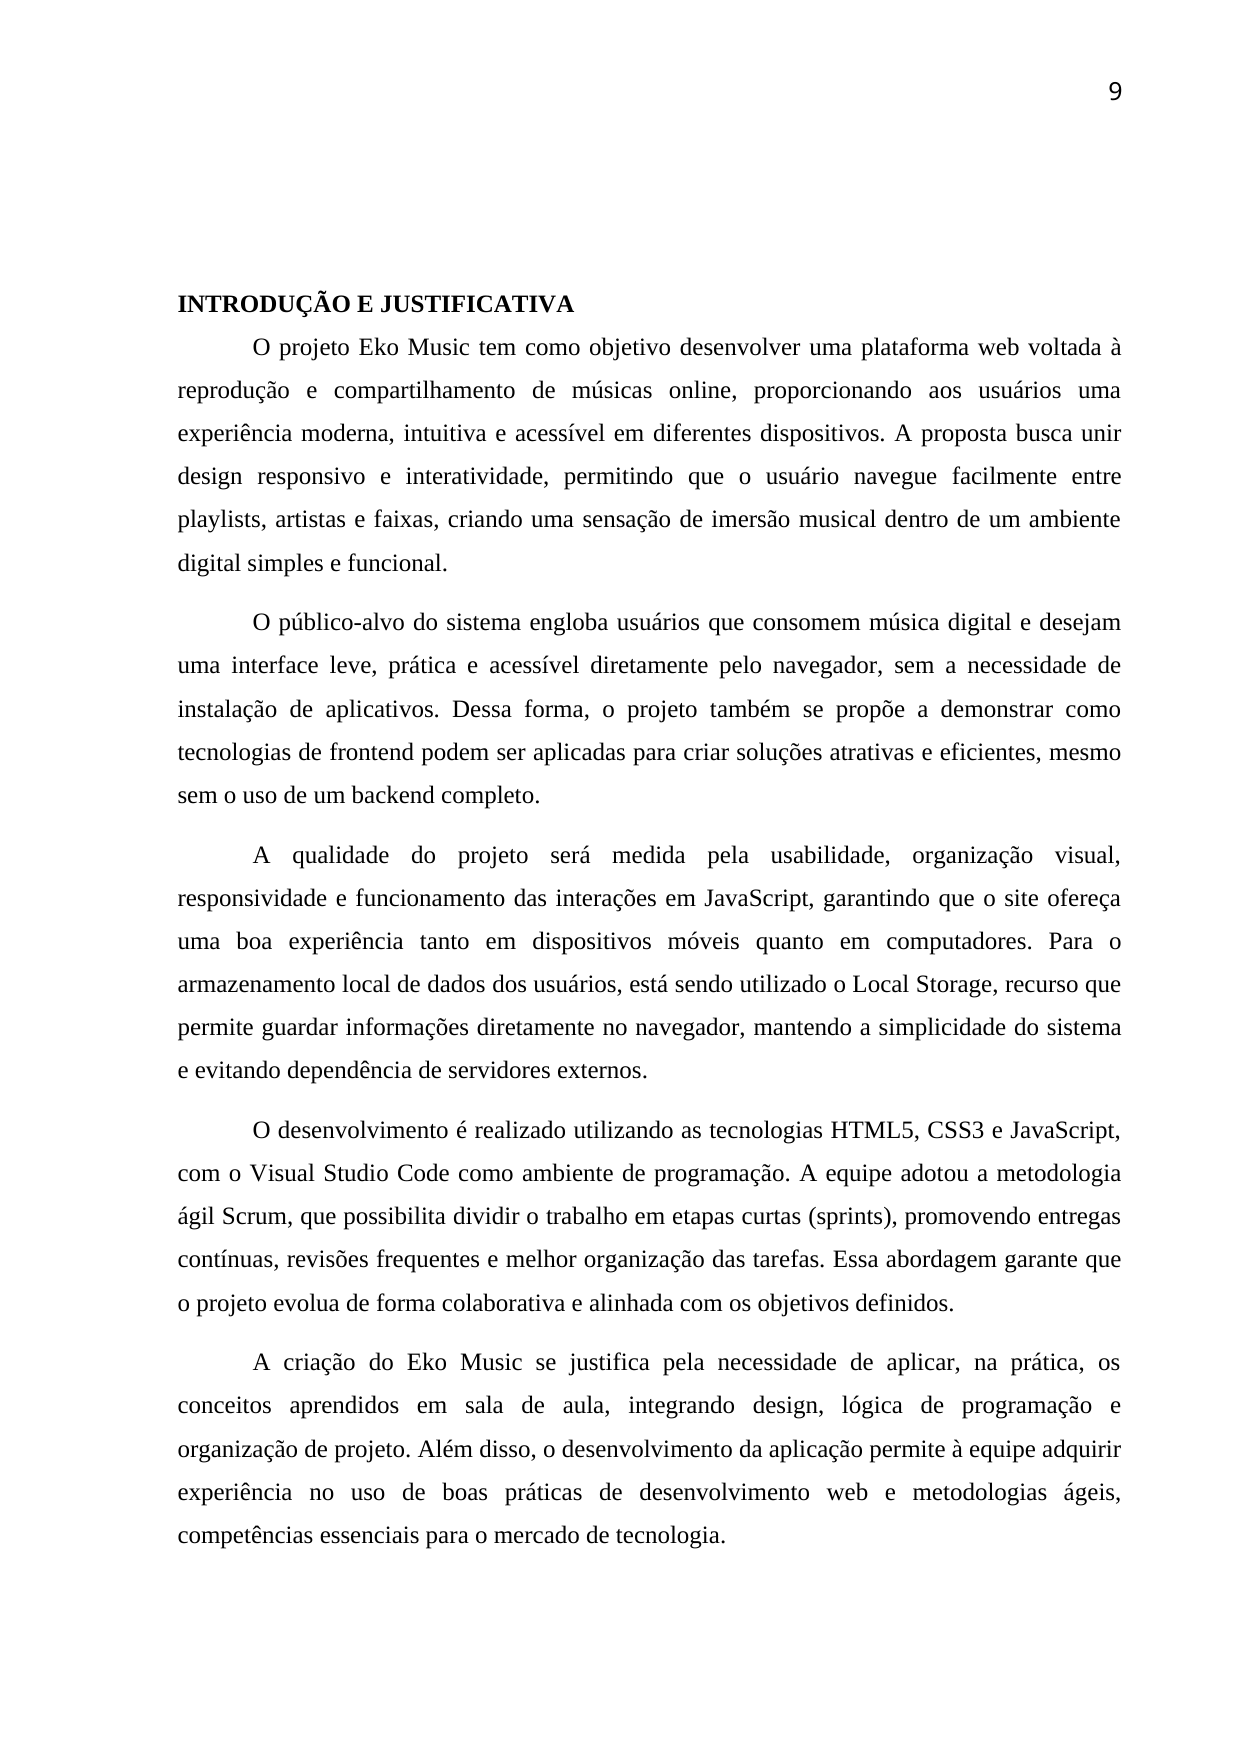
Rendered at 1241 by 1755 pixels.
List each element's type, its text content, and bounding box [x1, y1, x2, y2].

text O desenvolvimento é realizado utilizando as tecnologias HTML5, CSS3 e JavaScript, com o Visual Studio Code como ambiente de programação. A equipe adotou a metodologia ágil Scrum, que possibilita dividir o trabalho em etapas curtas (sprints), promovendo entregas contínuas, revisões frequentes e melhor organização das tarefas. Essa abordagem garante que o projeto evolua de forma colaborativa e alinhada com os objetivos definidos. [177, 1115, 1122, 1316]
text A qualidade do projeto será medida pela usabilidade, organização visual, responsividade e funcionamento das interações em JavaScript, garantindo que o site ofereça uma boa experiência tanto em dispositivos móveis quanto em computadores. Para o armazenamento local de dados dos usuários, está sendo utilizado o Local Storage, recurso que permite guardar informações diretamente no navegador, mantendo a simplicidade do sistema e evitando dependência de servidores externos. [177, 840, 1122, 1084]
text O público-alvo do sistema engloba usuários que consomem música digital e desejam uma interface leve, prática e acessível diretamente pelo navegador, sem a necessidade de instalação de aplicativos. Dessa forma, o projeto também se propõe a demonstrar como tecnologias de frontend podem ser aplicadas para criar soluções atrativas e eficientes, mesmo sem o uso de um backend completo. [177, 607, 1122, 809]
text O projeto Eko Music tem como objetivo desenvolver uma plataforma web voltada à reprodução e compartilhamento de músicas online, proporcionando aos usuários uma experiência moderna, intuitiva e acessível em diferentes dispositivos. A proposta busca unir design responsivo e interatividade, permitindo que o usuário navegue facilmente entre playlists, artistas e faixas, criando uma sensação de imersão musical dentro de um ambiente digital simples e funcional. [177, 332, 1122, 576]
subtitle INTRODUÇÃO E JUSTIFICATIVA [177, 289, 1122, 318]
text A criação do Eko Music se justifica pela necessidade de aplicar, na prática, os conceitos aprendidos em sala de aula, integrando design, lógica de programação e organização de projeto. Além disso, o desenvolvimento da aplicação permite à equipe adquirir experiência no uso de boas práticas de desenvolvimento web e metodologias ágeis, competências essenciais para o mercado de tecnologia. [177, 1347, 1122, 1549]
